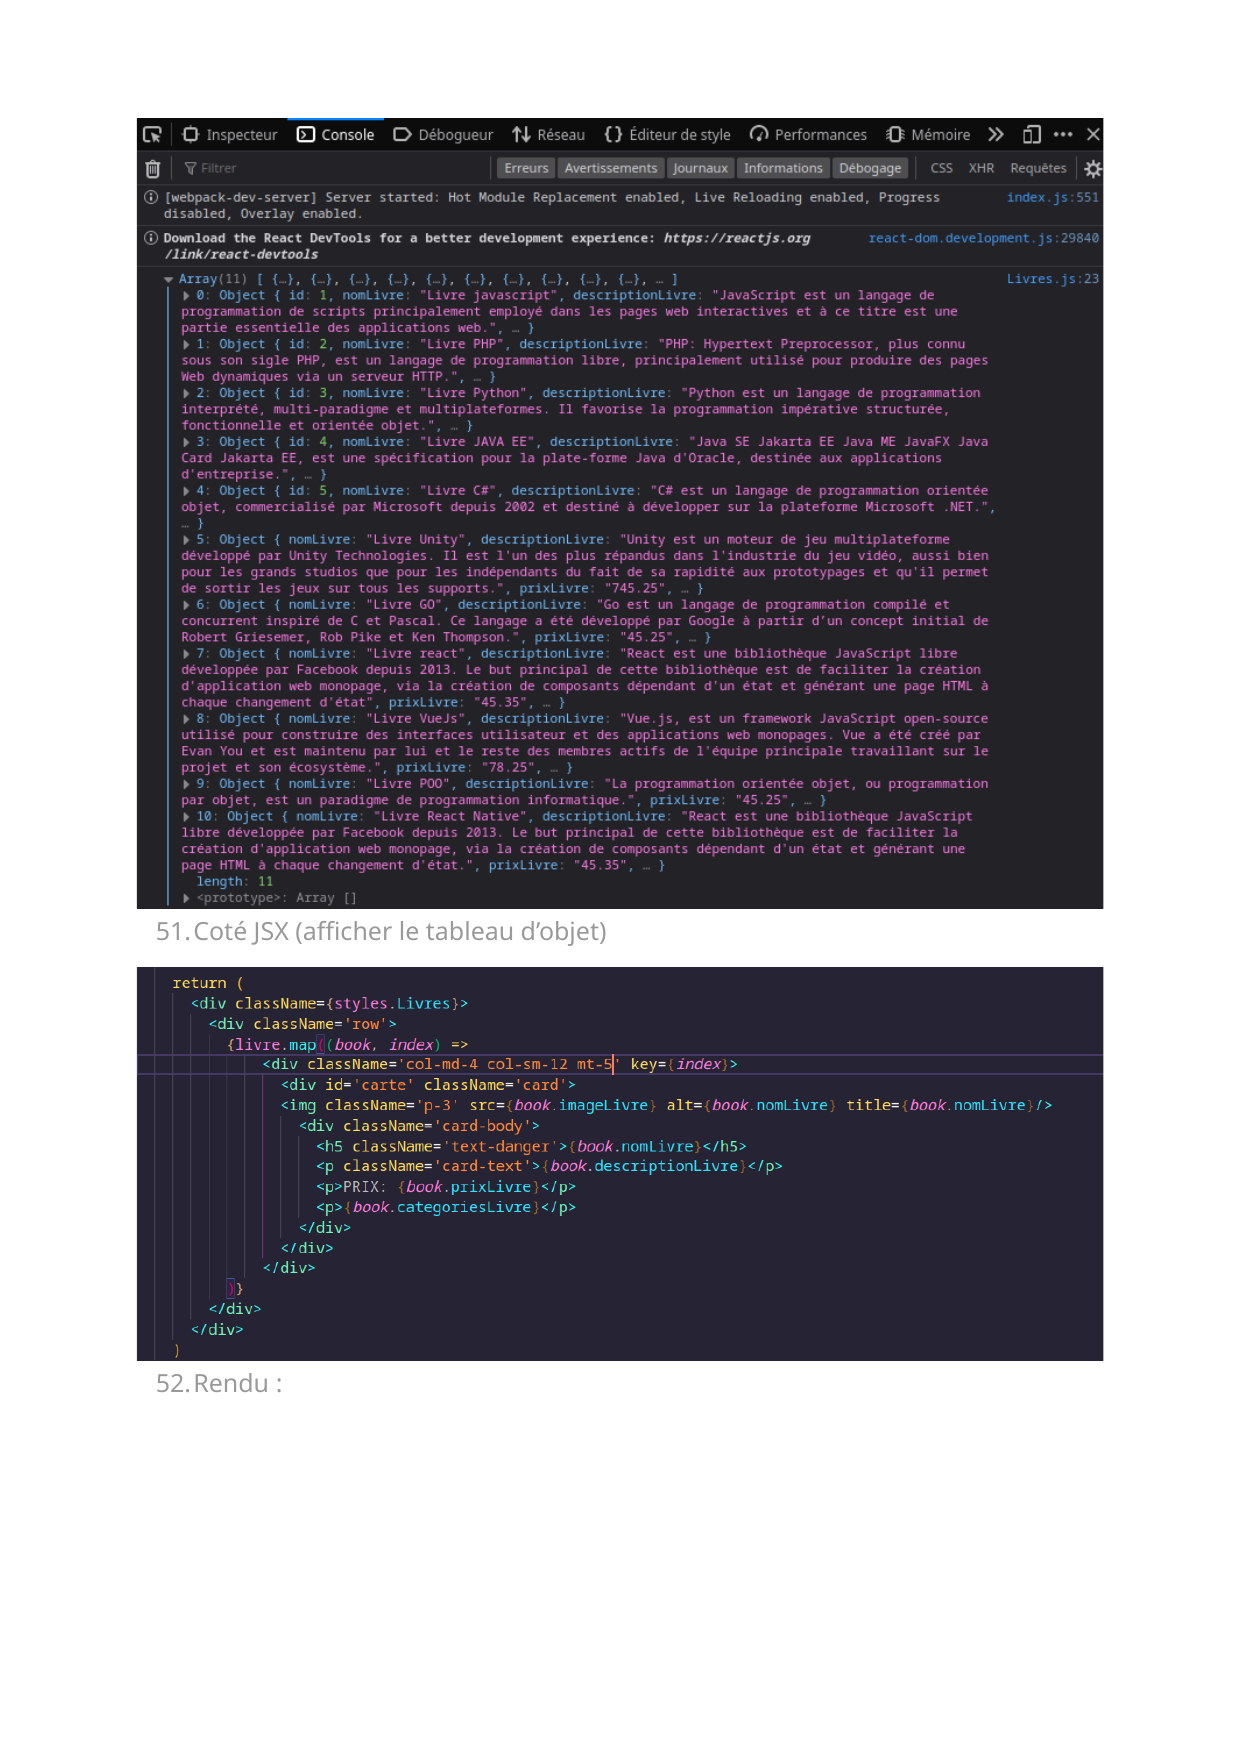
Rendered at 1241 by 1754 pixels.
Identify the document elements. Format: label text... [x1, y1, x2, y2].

picture [136, 118, 1104, 909]
picture [136, 967, 1104, 1361]
list Rendu : [156, 968, 1122, 1399]
list Coté JSX (afficher le tableau d’objet) [156, 118, 1122, 948]
